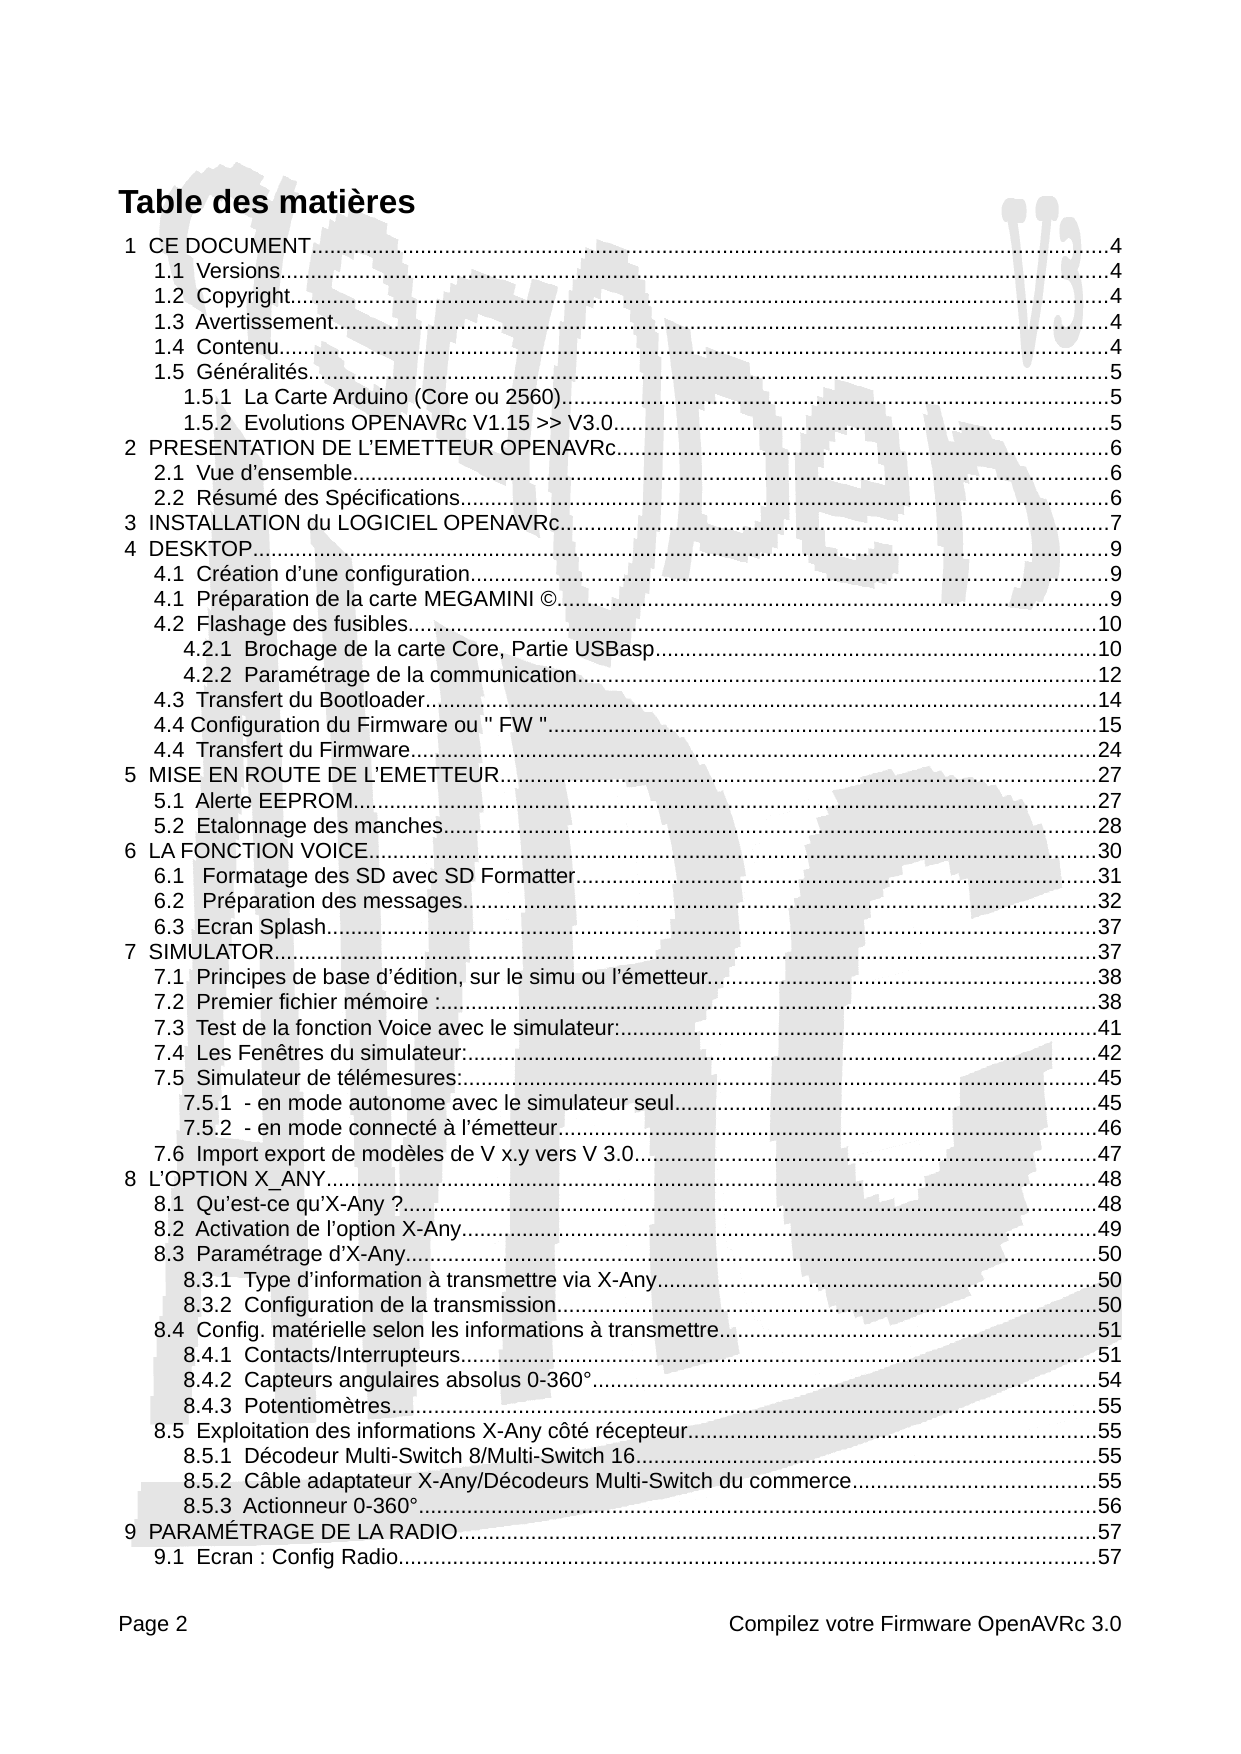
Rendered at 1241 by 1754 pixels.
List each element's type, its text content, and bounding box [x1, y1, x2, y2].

text 8.3.2 Configuration de la transmission 50 [177, 1292, 1122, 1317]
text 4.2.1 Brochage de la carte Core, Partie USBasp 10 [177, 636, 1122, 661]
text 1.5.1 La Carte Arduino (Core ou 2560) 5 [177, 384, 1122, 409]
text 5 MISE EN ROUTE DE L’EMETTEUR 27 [118, 762, 1122, 787]
text 9 PARAMÉTRAGE DE LA RADIO 57 [118, 1518, 1122, 1544]
text 1.2 Copyright 4 [148, 283, 1122, 308]
text 7.5.2 - en mode connecté à l’émetteur 46 [177, 1115, 1122, 1140]
text 4.4 Configuration du Firmware ou '' FW '' 15 [148, 712, 1122, 737]
text 5.2 Etalonnage des manches 28 [148, 813, 1122, 838]
text 1.4 Contenu 4 [148, 334, 1122, 359]
text 6.1 Formatage des SD avec SD Formatter 31 [148, 863, 1122, 888]
text 8.4 Config. matérielle selon les informations à transmettre 51 [148, 1317, 1122, 1342]
text 7.5.1 - en mode autonome avec le simulateur seul 45 [177, 1090, 1122, 1115]
text 1.3 Avertissement 4 [148, 308, 1122, 334]
text 7.5 Simulateur de télémesures: 45 [148, 1065, 1122, 1090]
text 8.3 Paramétrage d’X-Any 50 [148, 1241, 1122, 1266]
text 7.4 Les Fenêtres du simulateur: 42 [148, 1039, 1122, 1065]
text 8.5 Exploitation des informations X-Any côté récepteur 55 [148, 1418, 1122, 1443]
text 7.1 Principes de base d’édition, sur le simu ou l’émetteur. 38 [148, 964, 1122, 989]
text 4.1 Création d’une configuration 9 [148, 561, 1122, 586]
text 2 PRESENTATION DE L’EMETTEUR OPENAVRc 6 [118, 434, 1122, 460]
text 6.2 Préparation des messages 32 [148, 888, 1122, 913]
text 8.5.3 Actionneur 0-360° 56 [177, 1493, 1122, 1518]
text 1.5 Généralités 5 [148, 359, 1122, 384]
text 6 LA FONCTION VOICE 30 [118, 838, 1122, 863]
text 4.3 Transfert du Bootloader 14 [148, 687, 1122, 712]
text 7.2 Premier fichier mémoire : 38 [148, 989, 1122, 1014]
text 4.2.2 Paramétrage de la communication 12 [177, 661, 1122, 687]
text 6.3 Ecran Splash 37 [148, 913, 1122, 939]
text 9.1 Ecran : Config Radio 57 [148, 1544, 1122, 1569]
text 2.1 Vue d’ensemble 6 [148, 460, 1122, 485]
text 8.5.1 Décodeur Multi-Switch 8/Multi-Switch 16 55 [177, 1443, 1122, 1468]
text 7.3 Test de la fonction Voice avec le simulateur: 41 [148, 1014, 1122, 1039]
text 7.6 Import export de modèles de V x.y vers V 3.0 47 [148, 1140, 1122, 1166]
text 8 L’OPTION X_ANY 48 [118, 1166, 1122, 1191]
text 5.1 Alerte EEPROM 27 [148, 787, 1122, 813]
text 8.4.1 Contacts/Interrupteurs 51 [177, 1342, 1122, 1367]
text 4.1 Préparation de la carte MEGAMINI © 9 [148, 586, 1122, 611]
text 2.2 Résumé des Spécifications 6 [148, 485, 1122, 510]
text 4.2 Flashage des fusibles 10 [148, 611, 1122, 636]
text 4 DESKTOP 9 [118, 535, 1122, 561]
text 8.2 Activation de l’option X-Any 49 [148, 1216, 1122, 1241]
text 8.4.3 Potentiomètres 55 [177, 1392, 1122, 1418]
text 8.1 Qu’est-ce qu’X-Any ? 48 [148, 1191, 1122, 1216]
text 1.5.2 Evolutions OPENAVRc V1.15 >> V3.0 5 [177, 409, 1122, 434]
text 7 SIMULATOR 37 [118, 939, 1122, 964]
text 3 INSTALLATION du LOGICIEL OPENAVRc 7 [118, 510, 1122, 535]
text 1 CE DOCUMENT 4 [118, 233, 1122, 258]
text 8.5.2 Câble adaptateur X-Any/Décodeurs Multi-Switch du commerce 55 [177, 1468, 1122, 1493]
subtitle Table des matières [118, 182, 1122, 220]
text 1.1 Versions 4 [148, 258, 1122, 283]
text 8.3.1 Type d’information à transmettre via X-Any 50 [177, 1266, 1122, 1292]
text 8.4.2 Capteurs angulaires absolus 0-360° 54 [177, 1367, 1122, 1392]
text 4.4 Transfert du Firmware 24 [148, 737, 1122, 762]
